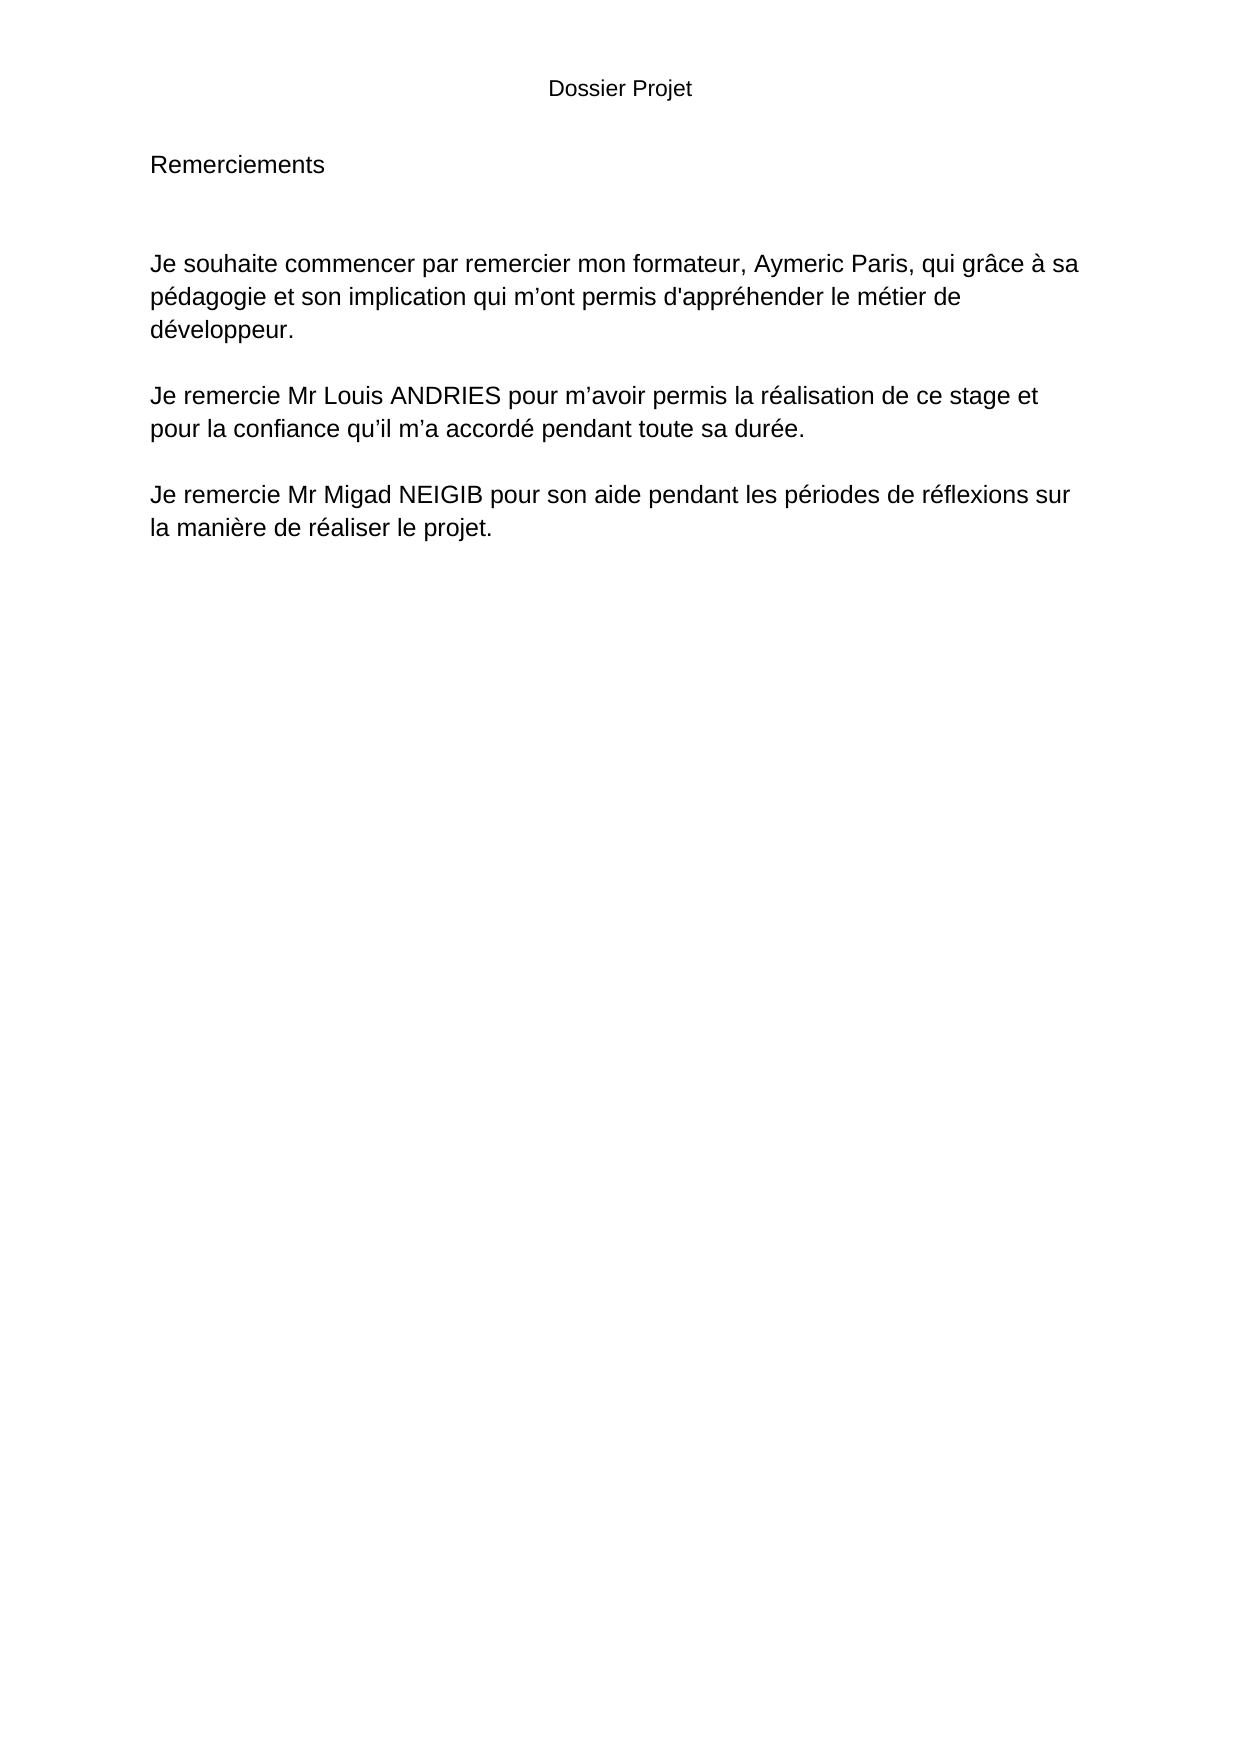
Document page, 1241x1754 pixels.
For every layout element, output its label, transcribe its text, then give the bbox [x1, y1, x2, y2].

text Je souhaite commencer par remercier mon formateur, Aymeric Paris, qui grâce à sa pédagogie et son implication qui m’ont permis d'appréhender le métier de développeur. [150, 249, 1090, 344]
text Remerciements [150, 150, 1090, 179]
text Je remercie Mr Migad NEIGIB pour son aide pendant les périodes de réflexions sur la manière de réaliser le projet. [150, 480, 1090, 542]
text Je remercie Mr Louis ANDRIES pour m’avoir permis la réalisation de ce stage et pour la confiance qu’il m’a accordé pendant toute sa durée. [150, 381, 1090, 443]
